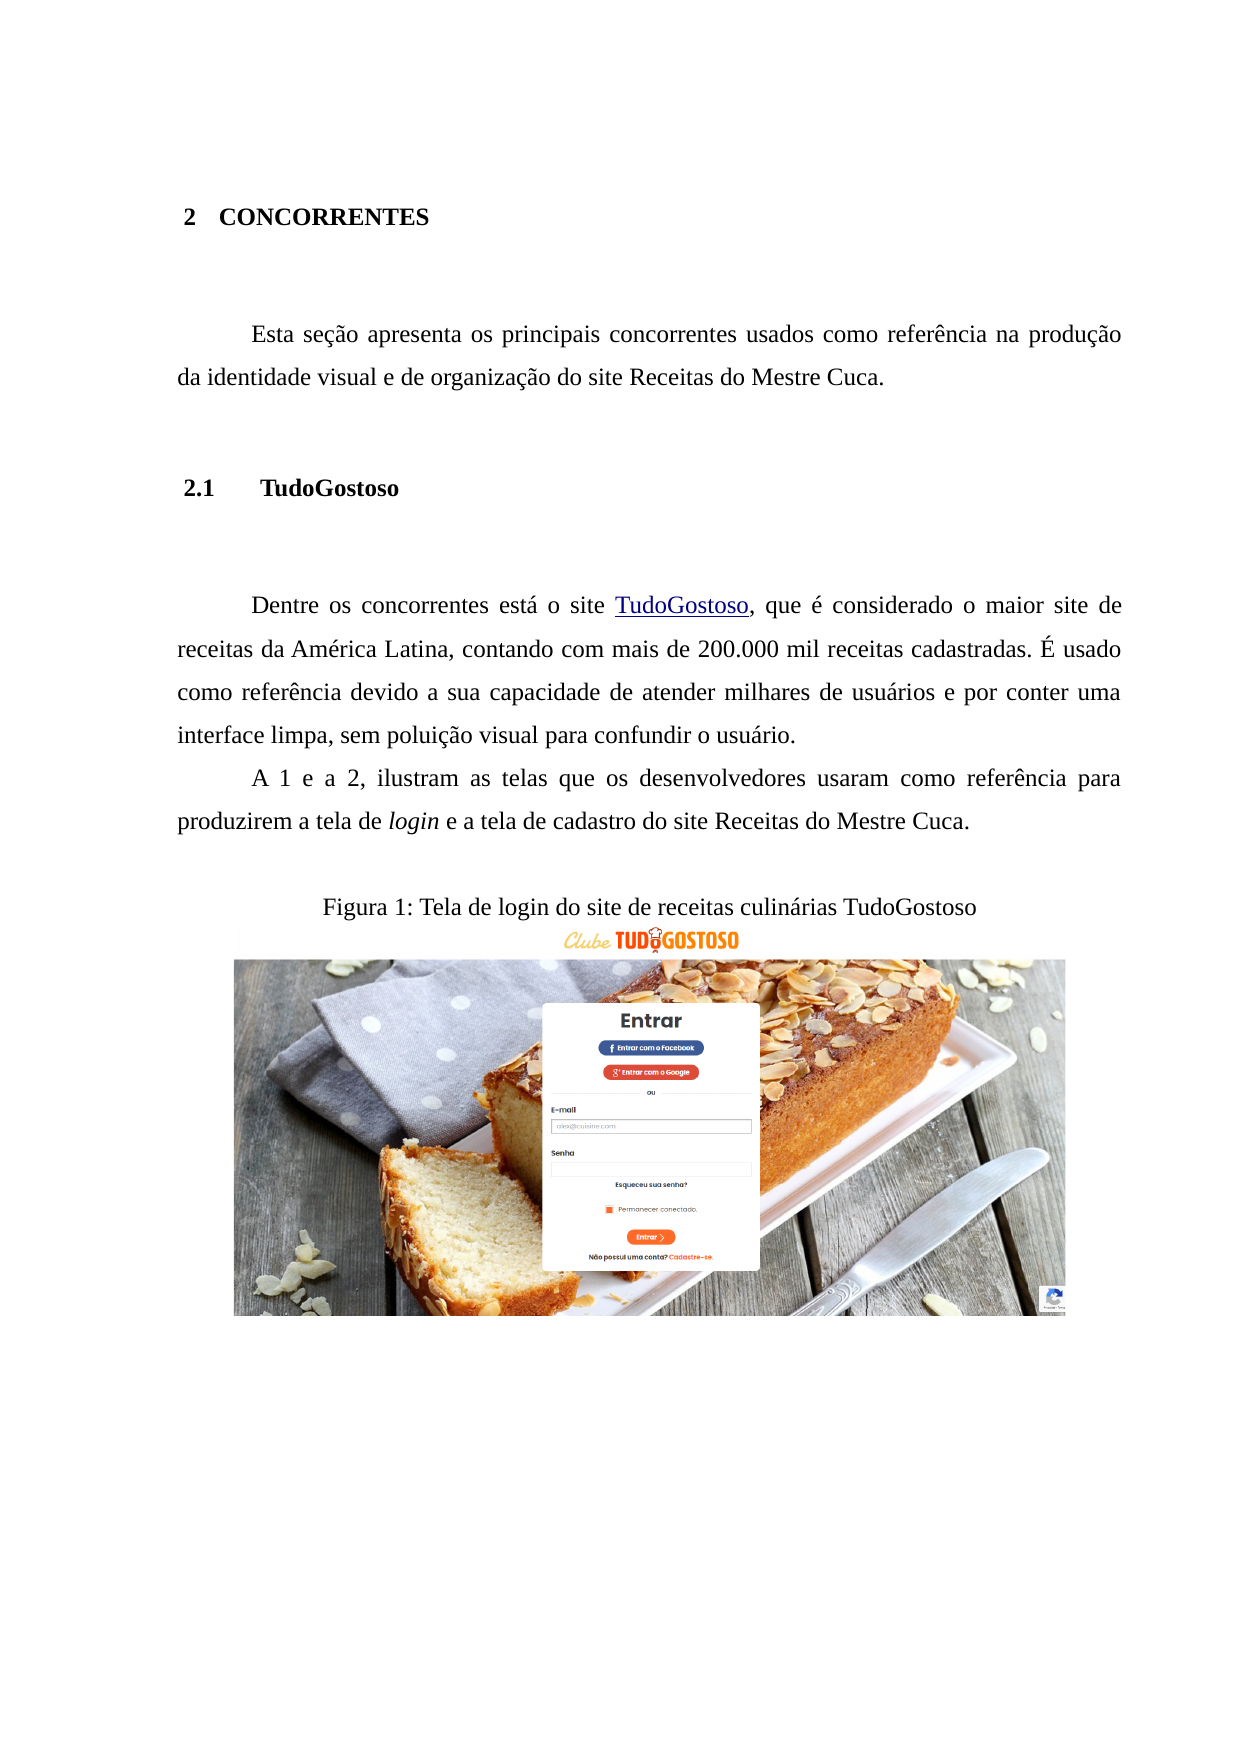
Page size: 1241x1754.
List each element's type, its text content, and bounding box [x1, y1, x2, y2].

picture [233, 921, 1066, 1316]
subtitle CONCORRENTES [177, 202, 1122, 231]
text Esta seção apresenta os principais concorrentes usados como referência na produção da identidade visual e de organização do site Receitas do Mestre Cuca. [177, 319, 1122, 391]
text Figura 1: Tela de login do site de receitas culinárias TudoGostoso [177, 892, 1122, 921]
text A Figura 1 e a Figura 2, ilustram as telas que os desenvolvedores usaram como referência para produzirem a tela de login e a tela de cadastro do site Receitas do Mestre Cuca. [177, 763, 1122, 835]
text Dentre os concorrentes está o site TudoGostoso, que é considerado o maior site de receitas da América Latina, contando com mais de 200.000 mil receitas cadastradas. É usado como referência devido a sua capacidade de atender milhares de usuários e por conter uma interface limpa, sem poluição visual para confundir o usuário. [177, 591, 1122, 749]
subtitle TudoGostoso [177, 473, 1122, 502]
